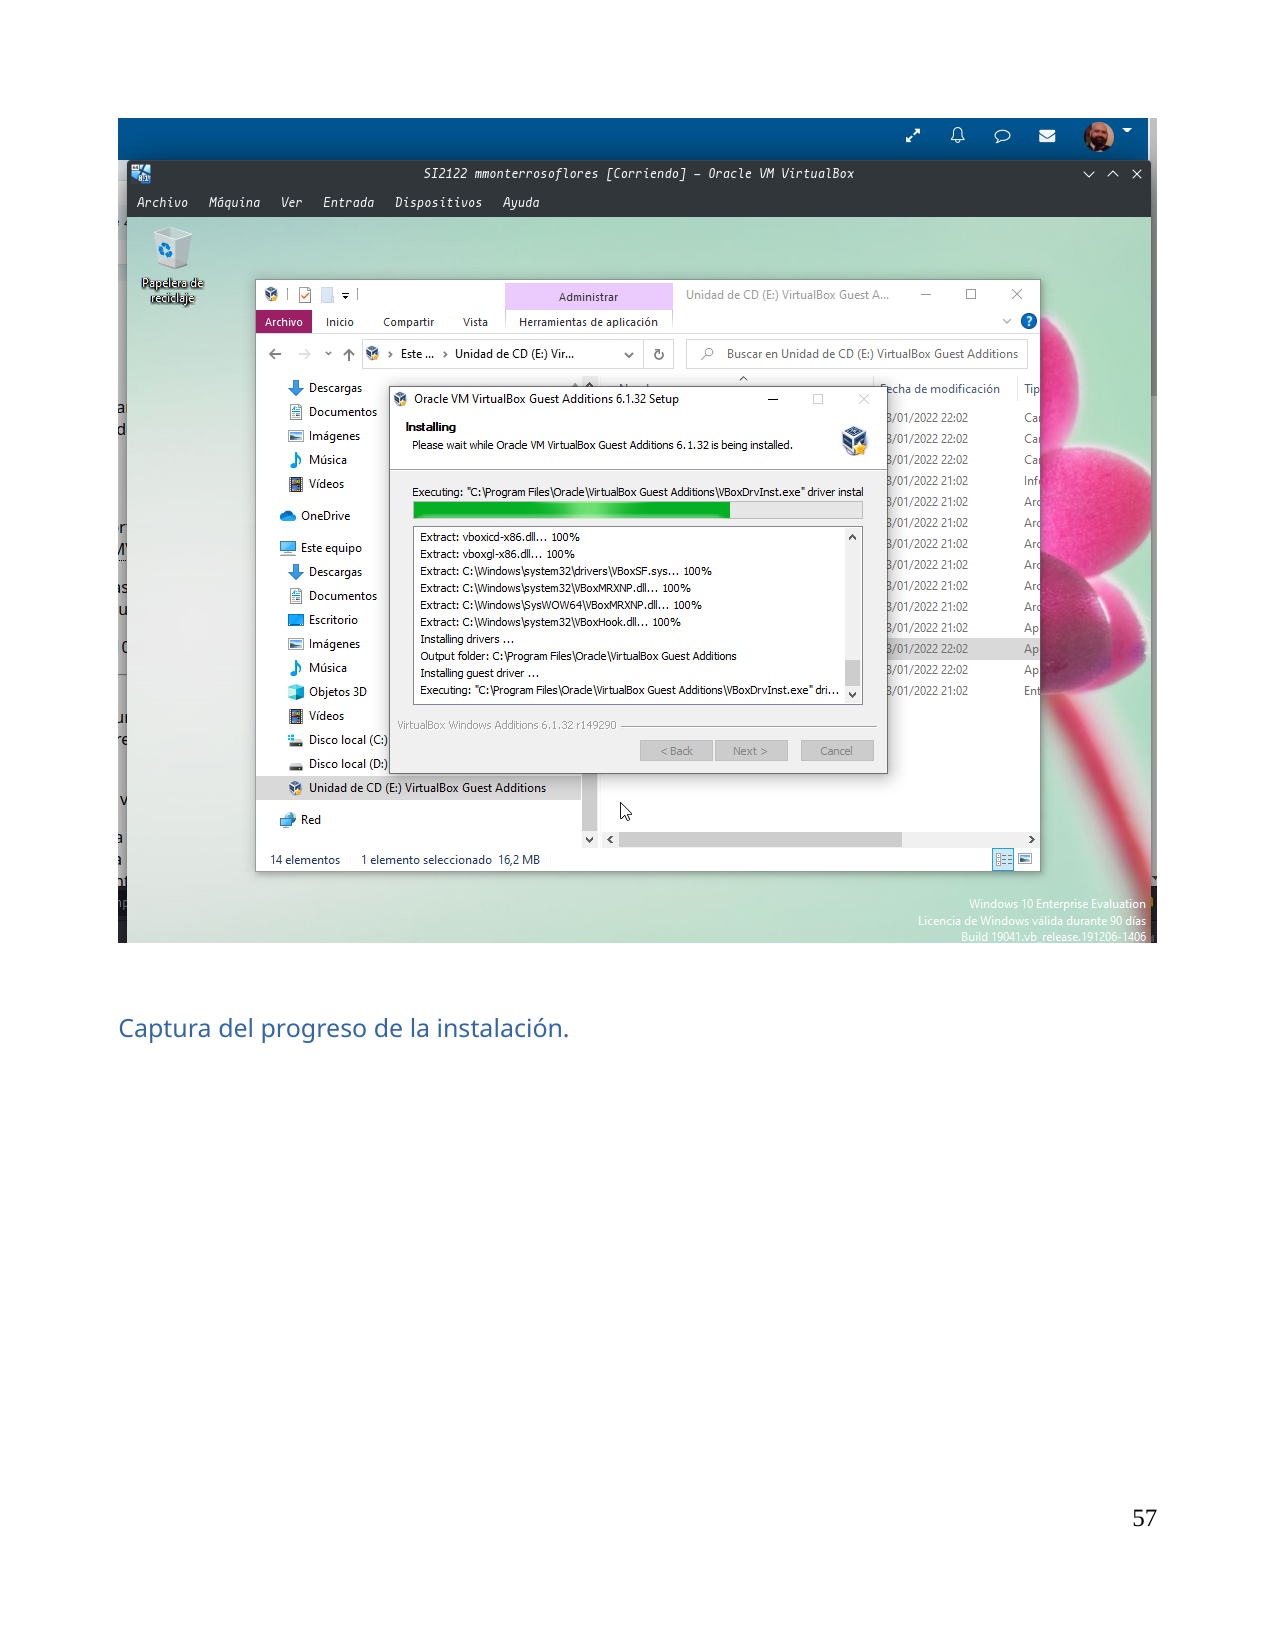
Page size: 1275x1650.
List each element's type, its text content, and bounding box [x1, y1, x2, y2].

picture [118, 118, 1157, 943]
text Captura del progreso de la instalación. [118, 1011, 1157, 1045]
table_header [118, 943, 1157, 977]
